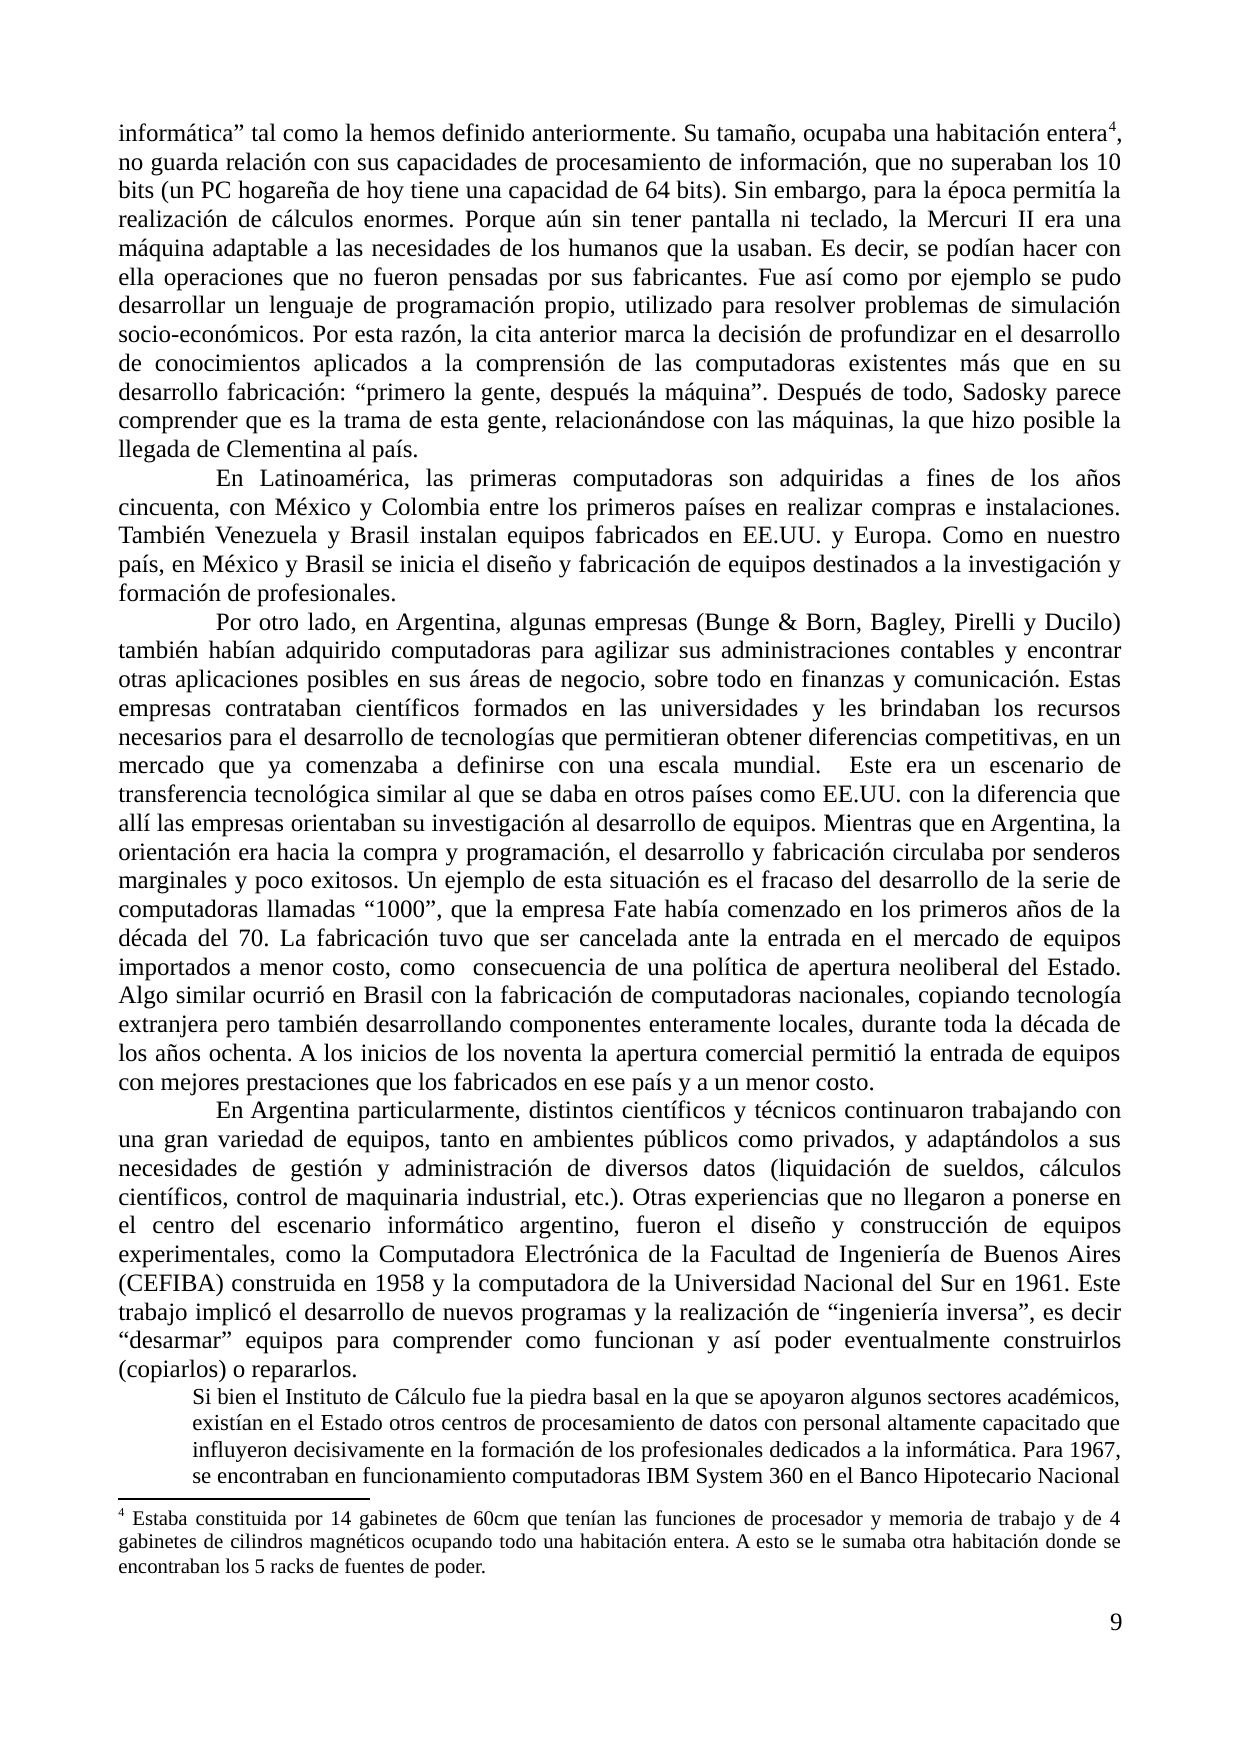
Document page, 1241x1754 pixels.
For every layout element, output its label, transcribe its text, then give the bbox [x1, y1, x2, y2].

text En Argentina particularmente, distintos científicos y técnicos continuaron trabajando con una gran variedad de equipos, tanto en ambientes públicos como privados, y adaptándolos a sus necesidades de gestión y administración de diversos datos (liquidación de sueldos, cálculos científicos, control de maquinaria industrial, etc.). Otras experiencias que no llegaron a ponerse en el centro del escenario informático argentino, fueron el diseño y construcción de equipos experimentales, como la Computadora Electrónica de la Facultad de Ingeniería de Buenos Aires (CEFIBA) construida en 1958 y la computadora de la Universidad Nacional del Sur en 1961. Este trabajo implicó el desarrollo de nuevos programas y la realización de “ingeniería inversa”, es decir “desarmar” equipos para comprender como funcionan y así poder eventualmente construirlos (copiarlos) o repararlos. [118, 1096, 1122, 1383]
text Estaba constituida por 14 gabinetes de 60cm que tenían las funciones de procesador y memoria de trabajo y de 4 gabinetes de cilindros magnéticos ocupando todo una habitación entera. A esto se le sumaba otra habitación donde se encontraban los 5 racks de fuentes de poder. [118, 1505, 1122, 1578]
text Si bien el Instituto de Cálculo fue la piedra basal en la que se apoyaron algunos sectores académicos, existían en el Estado otros centros de procesamiento de datos con personal altamente capacitado que influyeron decisivamente en la formación de los profesionales dedicados a la informática. Para 1967, se encontraban en funcionamiento computadoras IBM System 360 en el Banco Hipotecario Nacional [192, 1383, 1122, 1488]
text En Latinoamérica, las primeras computadoras son adquiridas a fines de los años cincuenta, con México y Colombia entre los primeros países en realizar compras e instalaciones. También Venezuela y Brasil instalan equipos fabricados en EE.UU. y Europa. Como en nuestro país, en México y Brasil se inicia el diseño y fabricación de equipos destinados a la investigación y formación de profesionales. [118, 463, 1122, 607]
text informática” tal como la hemos definido anteriormente. Su tamaño, ocupaba una habitación entera, no guarda relación con sus capacidades de procesamiento de información, que no superaban los 10 bits (un PC hogareña de hoy tiene una capacidad de 64 bits). Sin embargo, para la época permitía la realización de cálculos enormes. Porque aún sin tener pantalla ni teclado, la Mercuri II era una máquina adaptable a las necesidades de los humanos que la usaban. Es decir, se podían hacer con ella operaciones que no fueron pensadas por sus fabricantes. Fue así como por ejemplo se pudo desarrollar un lenguaje de programación propio, utilizado para resolver problemas de simulación socio-económicos. Por esta razón, la cita anterior marca la decisión de profundizar en el desarrollo de conocimientos aplicados a la comprensión de las computadoras existentes más que en su desarrollo fabricación: “primero la gente, después la máquina”. Después de todo, Sadosky parece comprender que es la trama de esta gente, relacionándose con las máquinas, la que hizo posible la llegada de Clementina al país. [118, 118, 1122, 463]
text Por otro lado, en Argentina, algunas empresas (Bunge & Born, Bagley, Pirelli y Ducilo) también habían adquirido computadoras para agilizar sus administraciones contables y encontrar otras aplicaciones posibles en sus áreas de negocio, sobre todo en finanzas y comunicación. Estas empresas contrataban científicos formados en las universidades y les brindaban los recursos necesarios para el desarrollo de tecnologías que permitieran obtener diferencias competitivas, en un mercado que ya comenzaba a definirse con una escala mundial. Este era un escenario de transferencia tecnológica similar al que se daba en otros países como EE.UU. con la diferencia que allí las empresas orientaban su investigación al desarrollo de equipos. Mientras que en Argentina, la orientación era hacia la compra y programación, el desarrollo y fabricación circulaba por senderos marginales y poco exitosos. Un ejemplo de esta situación es el fracaso del desarrollo de la serie de computadoras llamadas “1000”, que la empresa Fate había comenzado en los primeros años de la década del 70. La fabricación tuvo que ser cancelada ante la entrada en el mercado de equipos importados a menor costo, como consecuencia de una política de apertura neoliberal del Estado. Algo similar ocurrió en Brasil con la fabricación de computadoras nacionales, copiando tecnología extranjera pero también desarrollando componentes enteramente locales, durante toda la década de los años ochenta. A los inicios de los noventa la apertura comercial permitió la entrada de equipos con mejores prestaciones que los fabricados en ese país y a un menor costo. [118, 607, 1122, 1096]
